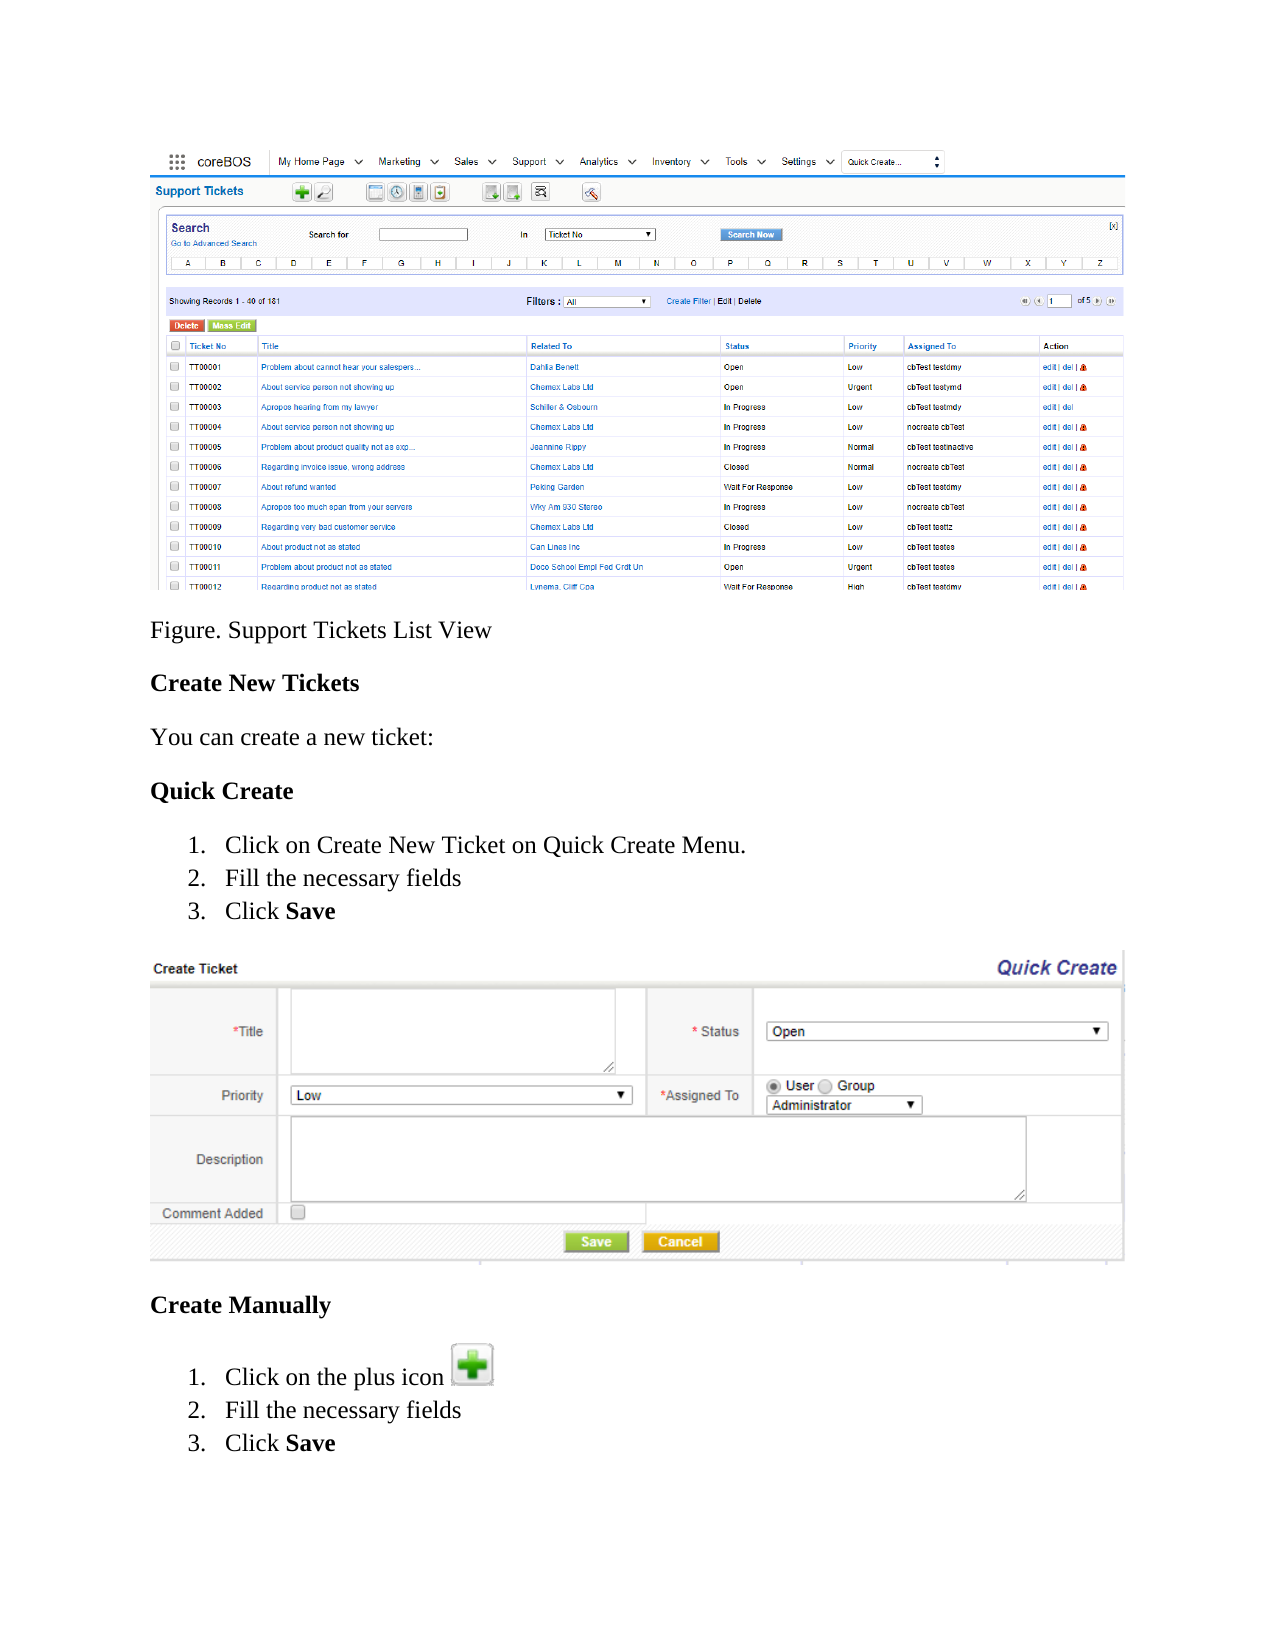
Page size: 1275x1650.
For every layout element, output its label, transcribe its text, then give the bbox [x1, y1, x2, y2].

picture [450, 1343, 495, 1386]
list Click on the plus icon [187, 1343, 1125, 1391]
text You can create a new ticket: [150, 722, 1125, 751]
text Quick Create [150, 776, 1125, 805]
list Click Save [187, 1428, 1125, 1457]
text Figure. Support Tickets List View [150, 615, 1125, 643]
list Click on Create New Ticket on Quick Create Menu. [187, 830, 1125, 859]
text Create Manually [150, 1290, 1125, 1318]
text Create New Tickets [150, 668, 1125, 697]
list Fill the necessary fields [187, 1395, 1125, 1424]
picture [150, 150, 1125, 590]
list Click Save [187, 896, 1125, 925]
list Fill the necessary fields [187, 863, 1125, 892]
picture [150, 950, 1125, 1265]
